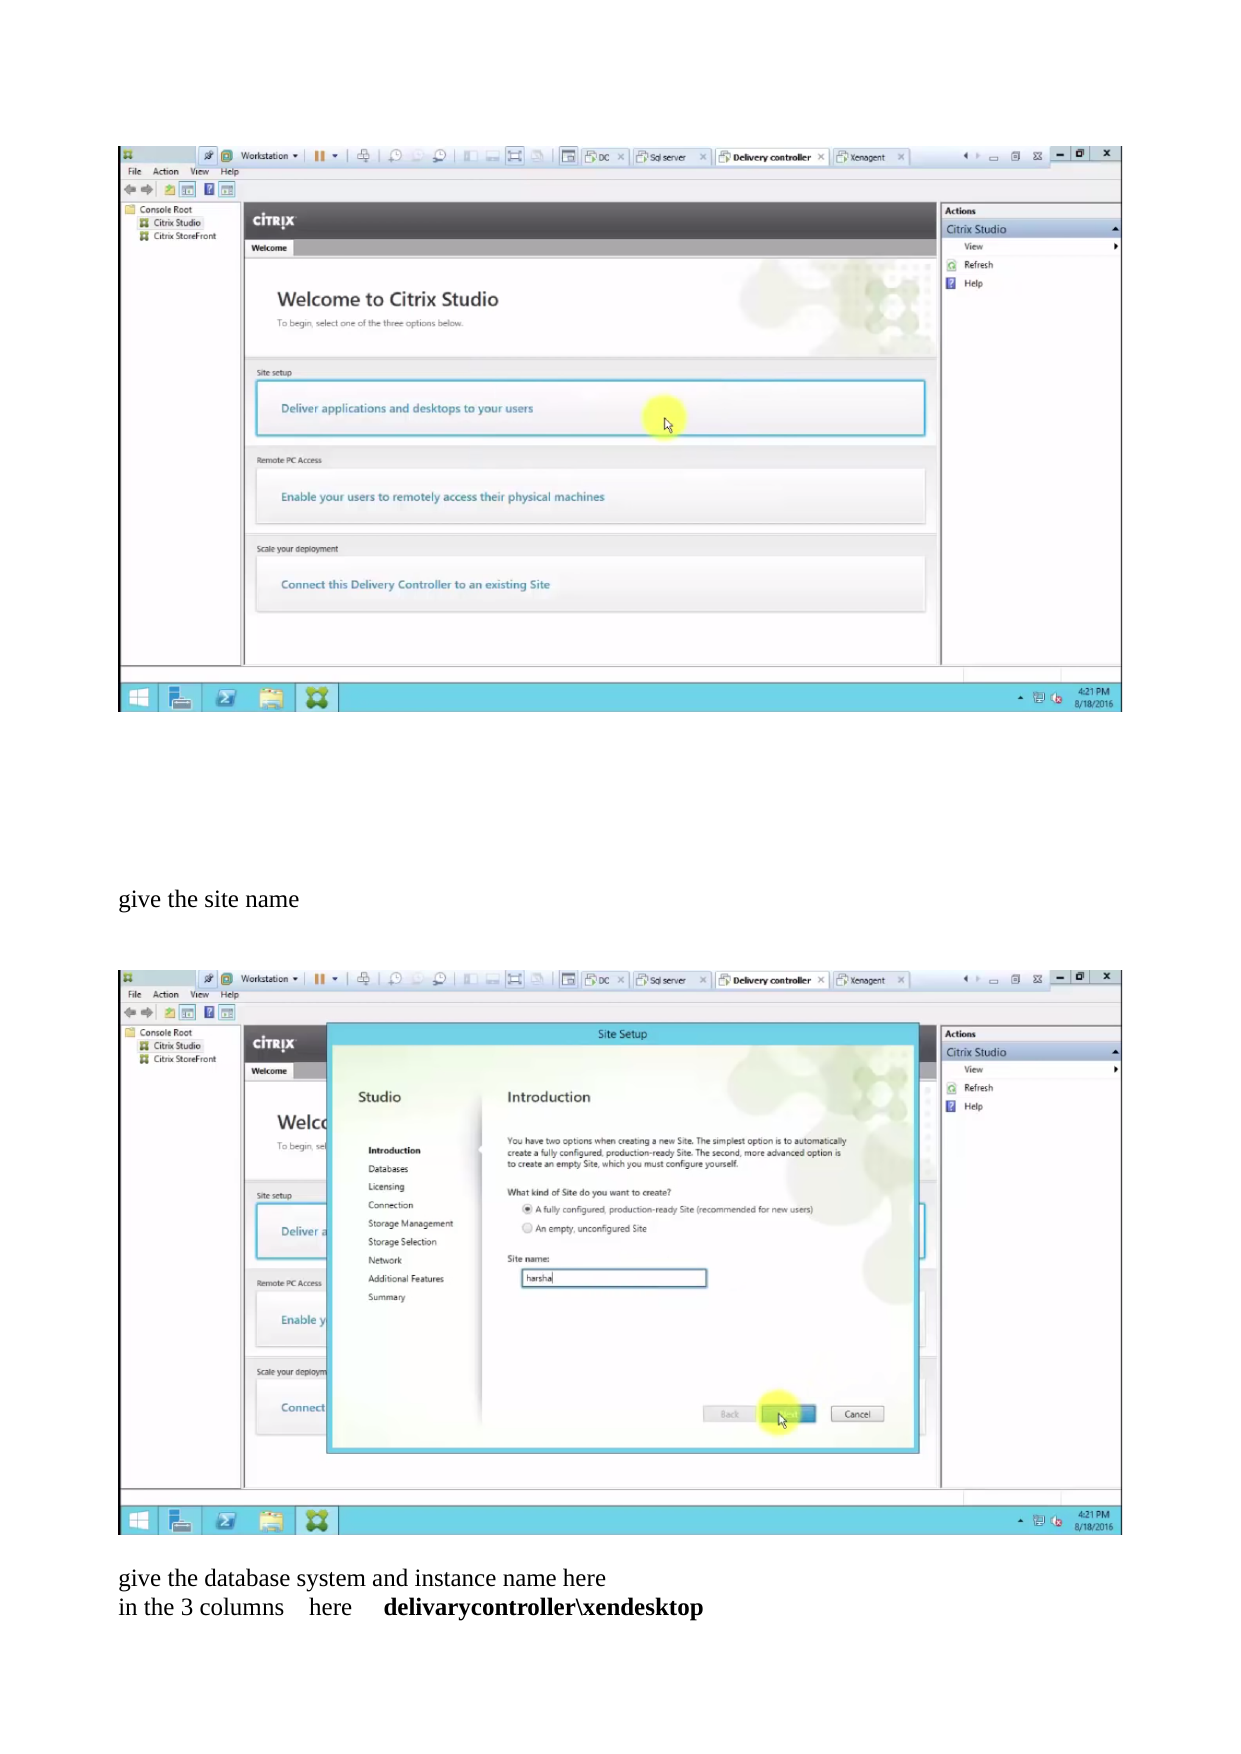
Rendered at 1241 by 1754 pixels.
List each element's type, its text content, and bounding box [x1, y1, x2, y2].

picture [118, 970, 1123, 1535]
picture [118, 146, 1123, 712]
text give the database system and instance name here [118, 1563, 1122, 1592]
text give the site name [118, 884, 1122, 912]
text in the 3 columns here delivarycontroller\xendesktop [118, 1592, 1122, 1621]
